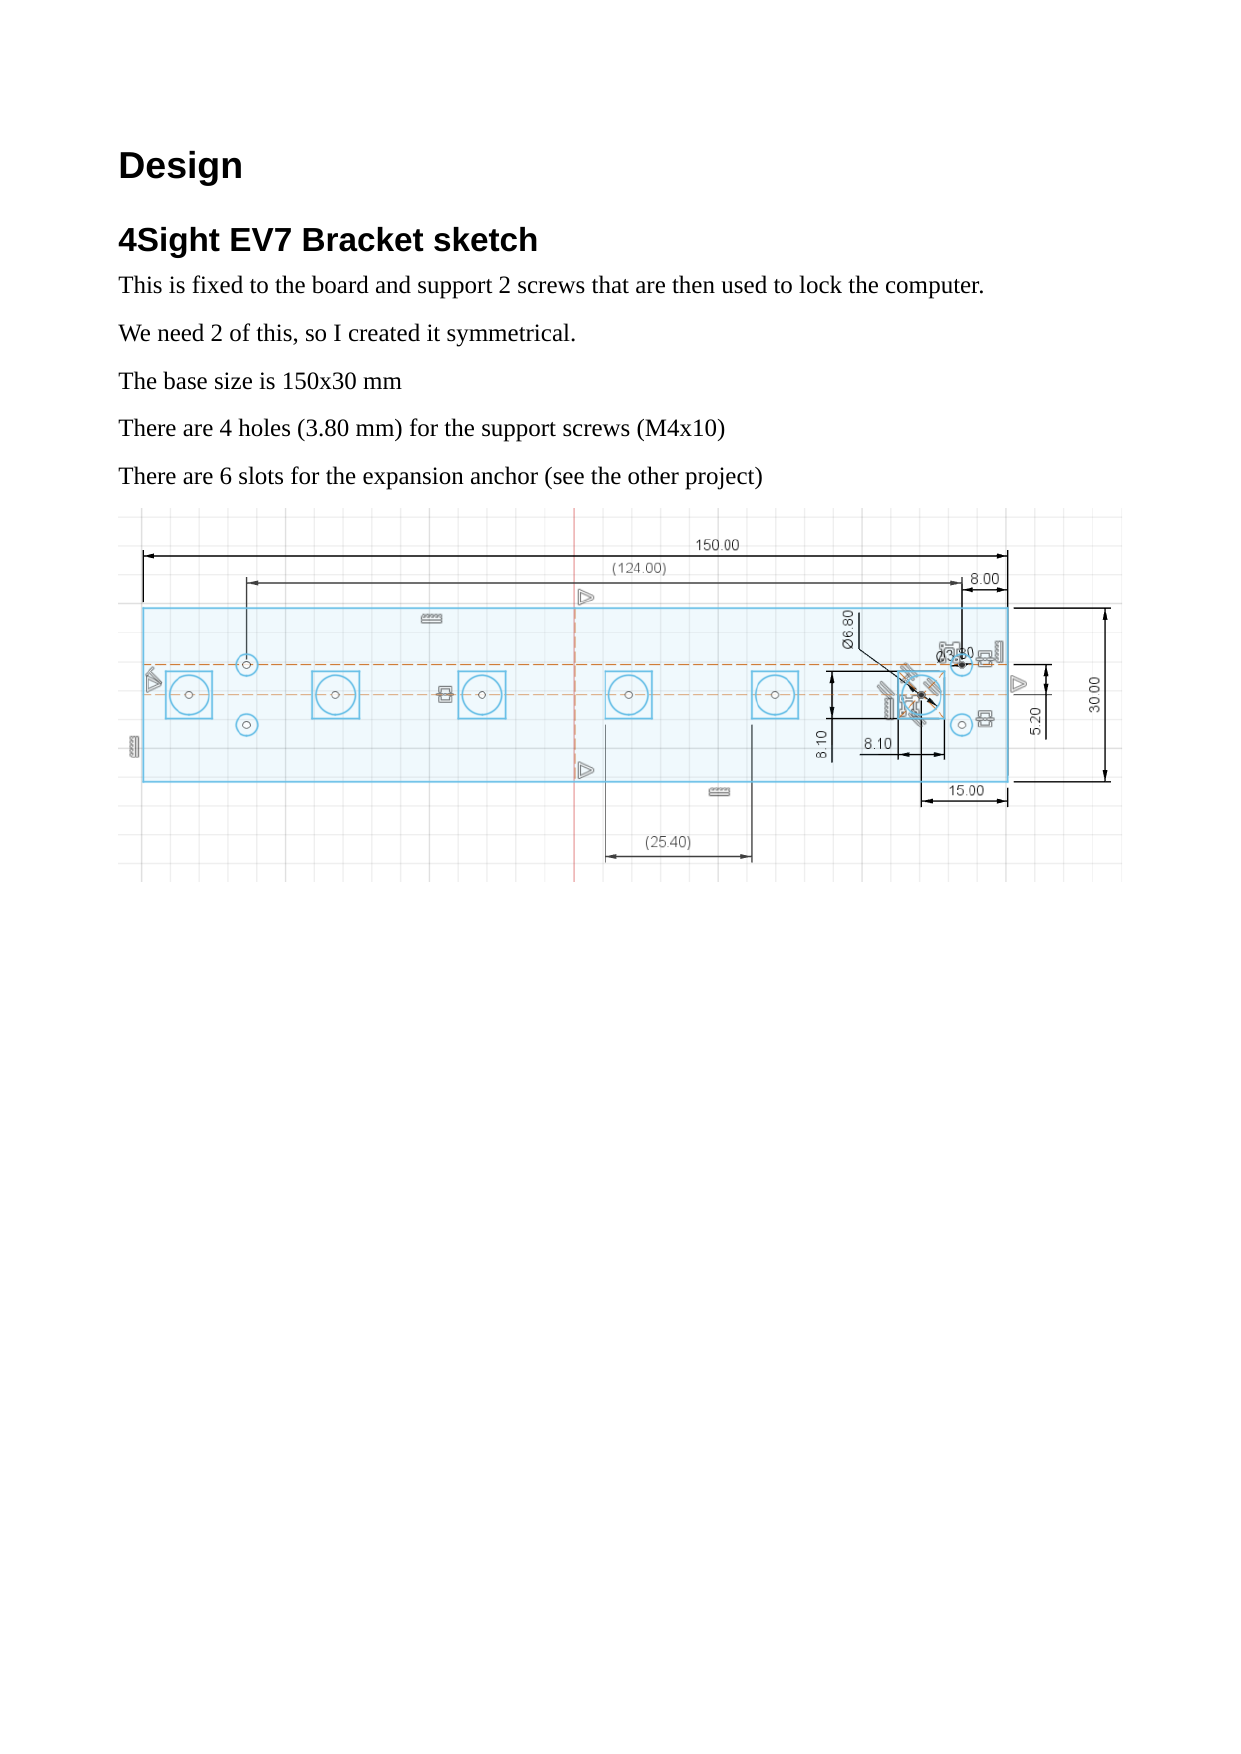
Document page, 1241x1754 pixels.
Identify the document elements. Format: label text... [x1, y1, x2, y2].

picture [118, 508, 1123, 882]
text The base size is 150x30 mm [118, 366, 1122, 394]
subtitle 4Sight EV7 Bracket sketch [118, 219, 1122, 258]
text We need 2 of this, so I created it symmetrical. [118, 318, 1122, 347]
text There are 4 holes (3.80 mm) for the support screws (M4x10) [118, 413, 1122, 442]
text There are 6 slots for the expansion anchor (see the other project) [118, 461, 1122, 490]
subtitle Design [118, 143, 1122, 186]
text This is fixed to the board and support 2 screws that are then used to lock the computer. [118, 271, 1122, 299]
